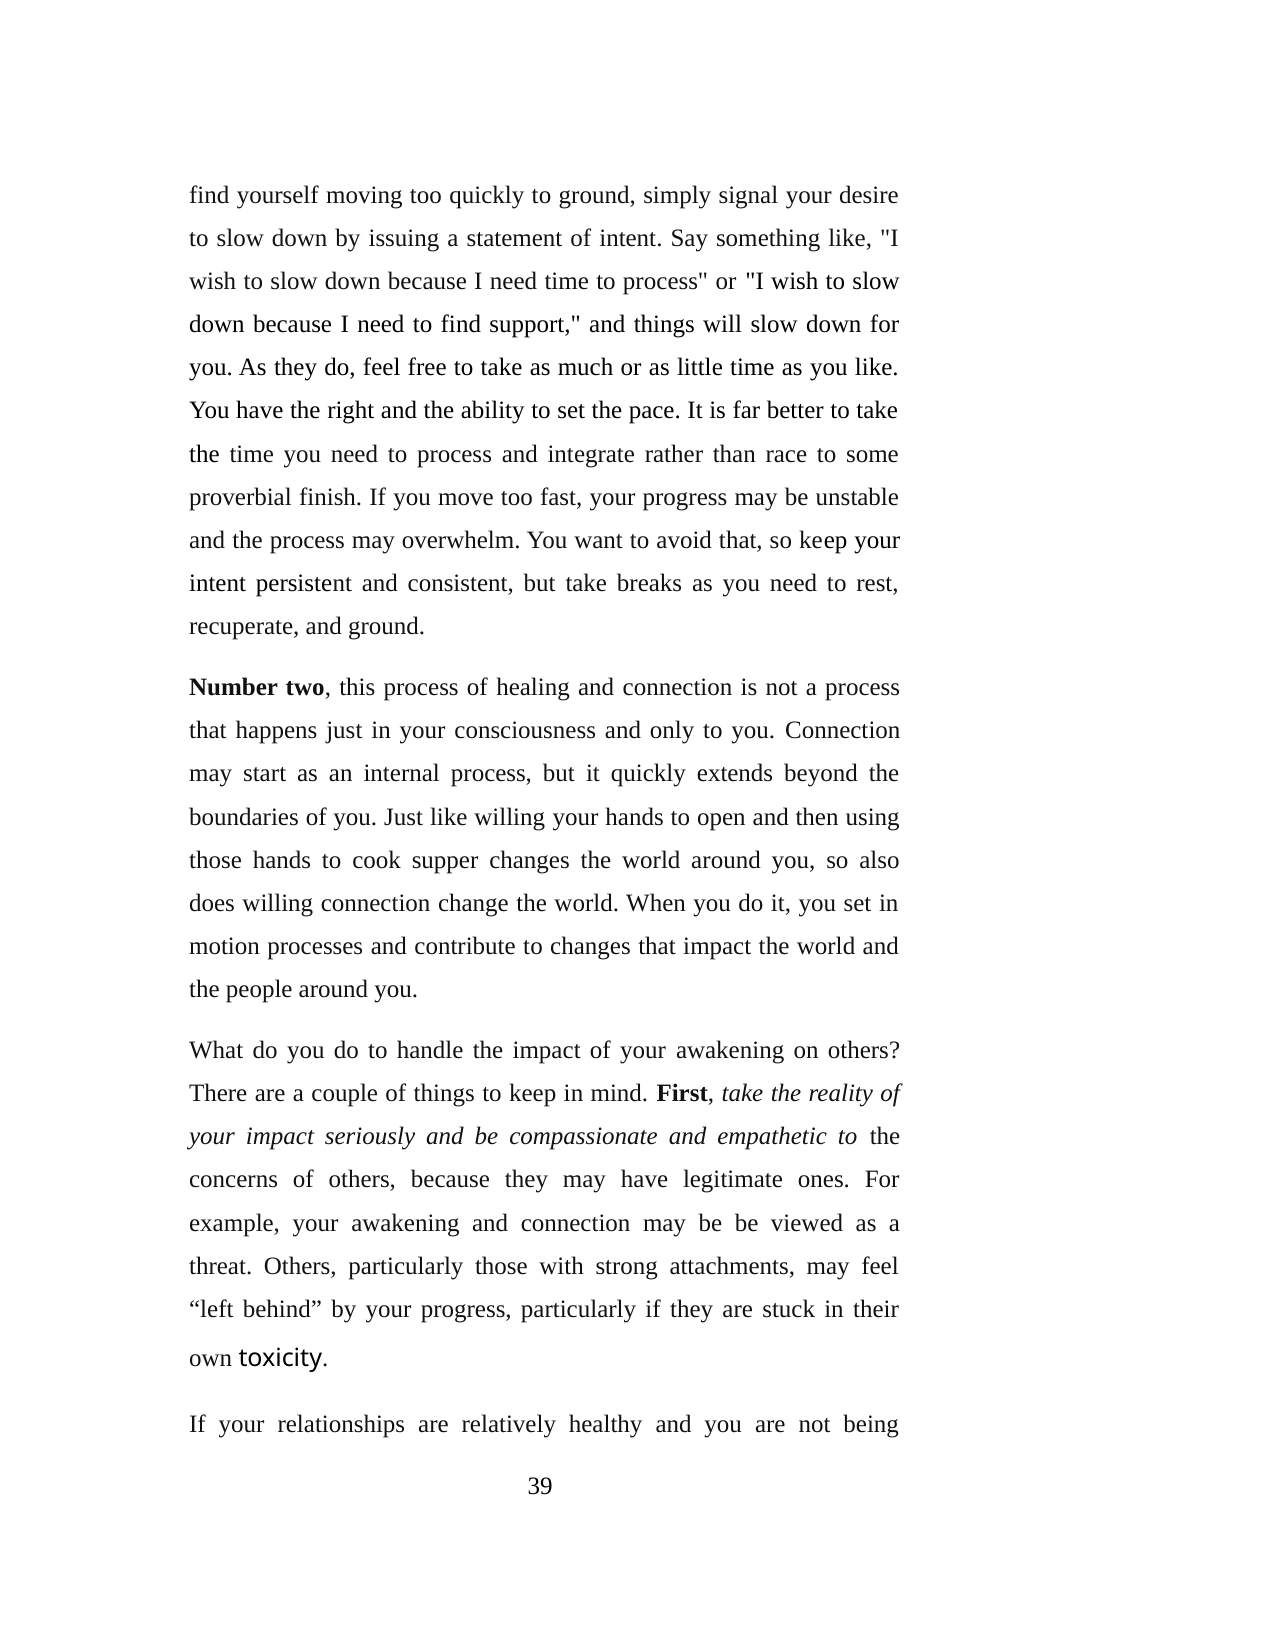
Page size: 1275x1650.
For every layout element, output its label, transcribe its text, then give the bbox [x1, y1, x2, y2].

text If your relationships are relatively healthy and you are not being [189, 1409, 900, 1437]
text find yourself moving too quickly to ground, simply signal your desire to slow down by issuing a statement of intent. Say something like, "I wish to slow down because I need time to process" or "I wish to slow down because I need to find support," and things will slow down for you. As they do, feel free to take as much or as little time as you like. You have the right and the ability to set the pace. It is far better to take the time you need to process and integrate rather than race to some proverbial finish. If you move too fast, your progress may be unstable and the process may overwhelm. You want to avoid that, so keep your intent persistent and consistent, but take breaks as you need to rest, recuperate, and ground. [189, 180, 900, 640]
text What do you do to handle the impact of your awakening on others? There are a couple of things to keep in mind. First, take the reality of your impact seriously and be compassionate and empathetic to the concerns of others, because they may have legitimate ones. For example, your awakening and connection may be be viewed as a threat. Others, particularly those with strong attachments, may feel “left behind” by your progress, particularly if they are stuck in their own toxicity. [189, 1035, 900, 1374]
text Number two, this process of healing and connection is not a process that happens just in your consciousness and only to you. Connection may start as an internal process, but it quickly extends beyond the boundaries of you. Just like willing your hands to open and then using those hands to cook supper changes the world around you, so also does willing connection change the world. When you do it, you set in motion processes and contribute to changes that impact the world and the people around you. [189, 672, 900, 1003]
